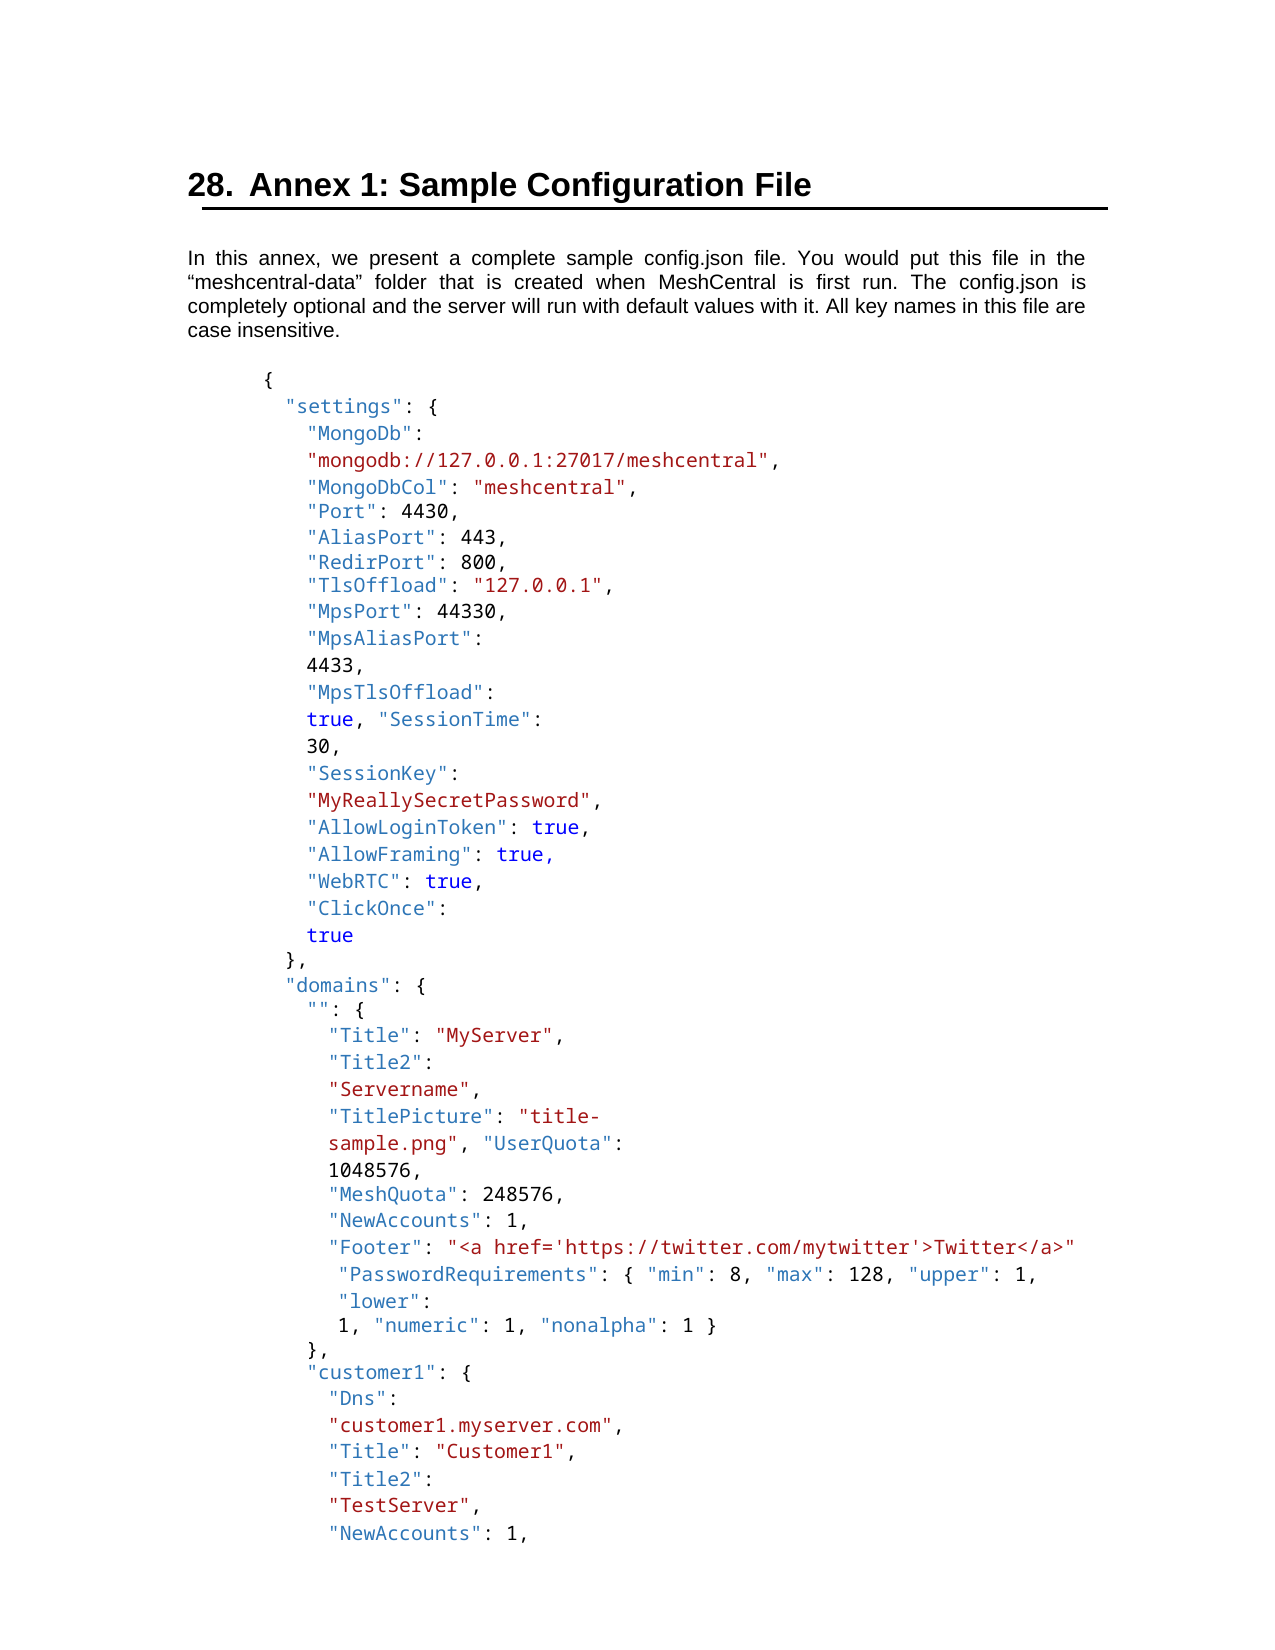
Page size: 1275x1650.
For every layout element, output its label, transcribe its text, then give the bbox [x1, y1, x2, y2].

text "NewAccounts": 1, [328, 1206, 1179, 1233]
text "settings": { [284, 392, 1179, 419]
text "Port": 4430, [306, 501, 1179, 524]
text "MongoDb": "mongodb://127.0.0.1:27017/meshcentral", "MongoDbCol": "meshcentral", [306, 419, 863, 501]
text "MpsPort": 44330, [306, 597, 1179, 624]
text { [262, 365, 1179, 392]
text "TlsOffload": "127.0.0.1", [306, 574, 1179, 597]
subtitle Annex 1: Sample Configuration File [187, 166, 1179, 204]
text "customer1": { [306, 1361, 1179, 1384]
text "TitlePicture": "title-sample.png", "UserQuota": 1048576, [328, 1102, 711, 1183]
text "SessionKey": "MyReallySecretPassword", "AllowLoginToken": true, "AllowFraming": true, [306, 759, 731, 867]
text "AliasPort": 443, [306, 524, 1179, 551]
text }, [284, 948, 1179, 971]
text In this annex, we present a complete sample config.json file. You would put this file in the “meshcentral-data” folder that is created when MeshCentral is first run. The config.json is completely optional and the server will run with default values with it. All key names in this file are case insensitive. [187, 246, 1087, 341]
text "Title": "MyServer", "Title2": "Servername", [328, 1021, 580, 1102]
text "Dns": "customer1.myserver.com", "Title": "Customer1", [328, 1384, 678, 1465]
text "RedirPort": 800, [306, 551, 1179, 574]
text "": { [306, 998, 1179, 1021]
text "WebRTC": true, "ClickOnce": true [306, 867, 493, 948]
text "MpsAliasPort": 4433, "MpsTlsOffload": true, "SessionTime": 30, [306, 624, 548, 759]
text 1, "numeric": 1, "nonalpha": 1 } [337, 1314, 1179, 1337]
text "Footer": "<a href='https://twitter.com/mytwitter'>Twitter</a>" "PasswordRequirements": { "min": 8, "max": 128, "upper": 1, "lower": [328, 1233, 1079, 1314]
text }, [306, 1337, 1179, 1361]
text "Title2": "TestServer", "NewAccounts": 1, [328, 1465, 580, 1546]
text "domains": { [284, 971, 1179, 998]
text "MeshQuota": 248576, [328, 1183, 1179, 1206]
